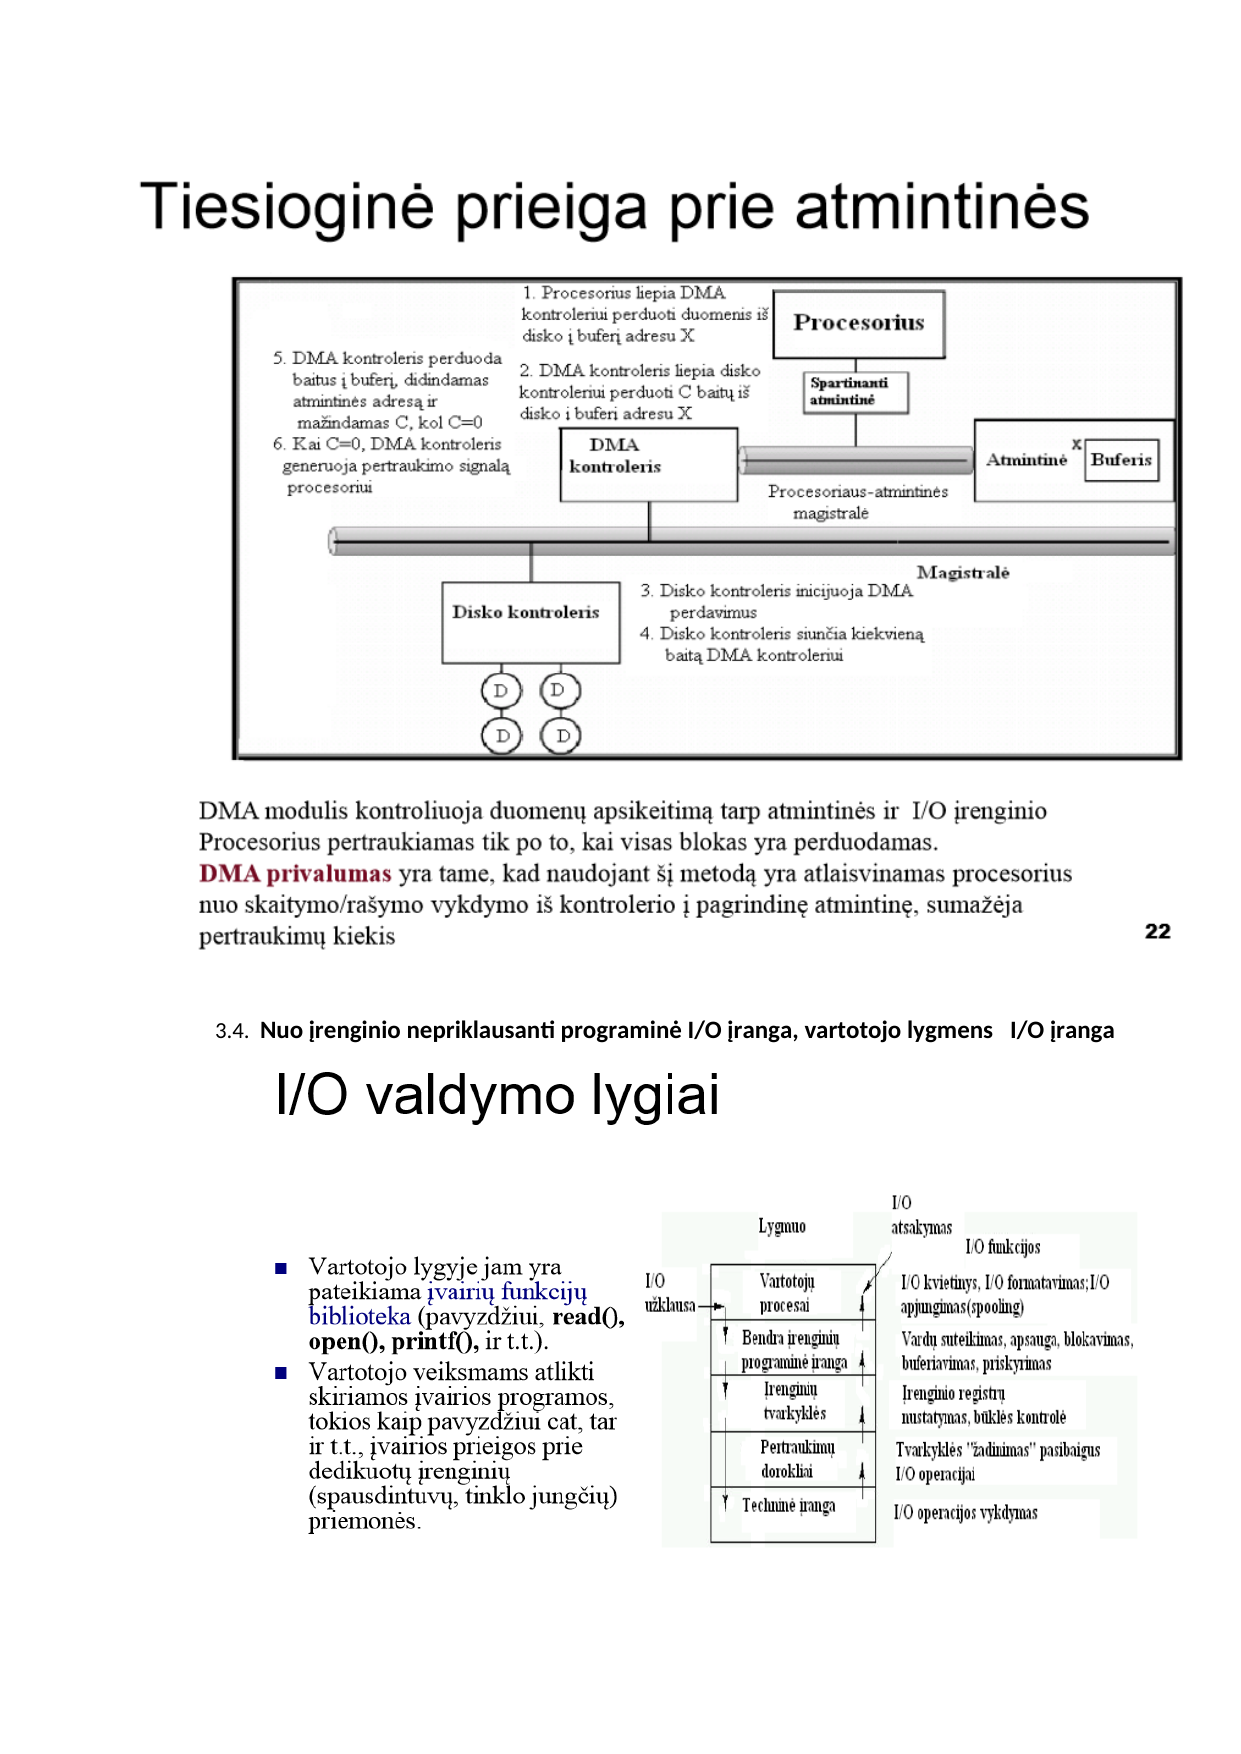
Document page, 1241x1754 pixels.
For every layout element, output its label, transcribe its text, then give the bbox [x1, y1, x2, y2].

list Nuo įrenginio nepriklausanti programinė I/O įranga, vartotojo lygmens I/O įranga [215, 1014, 1181, 1045]
